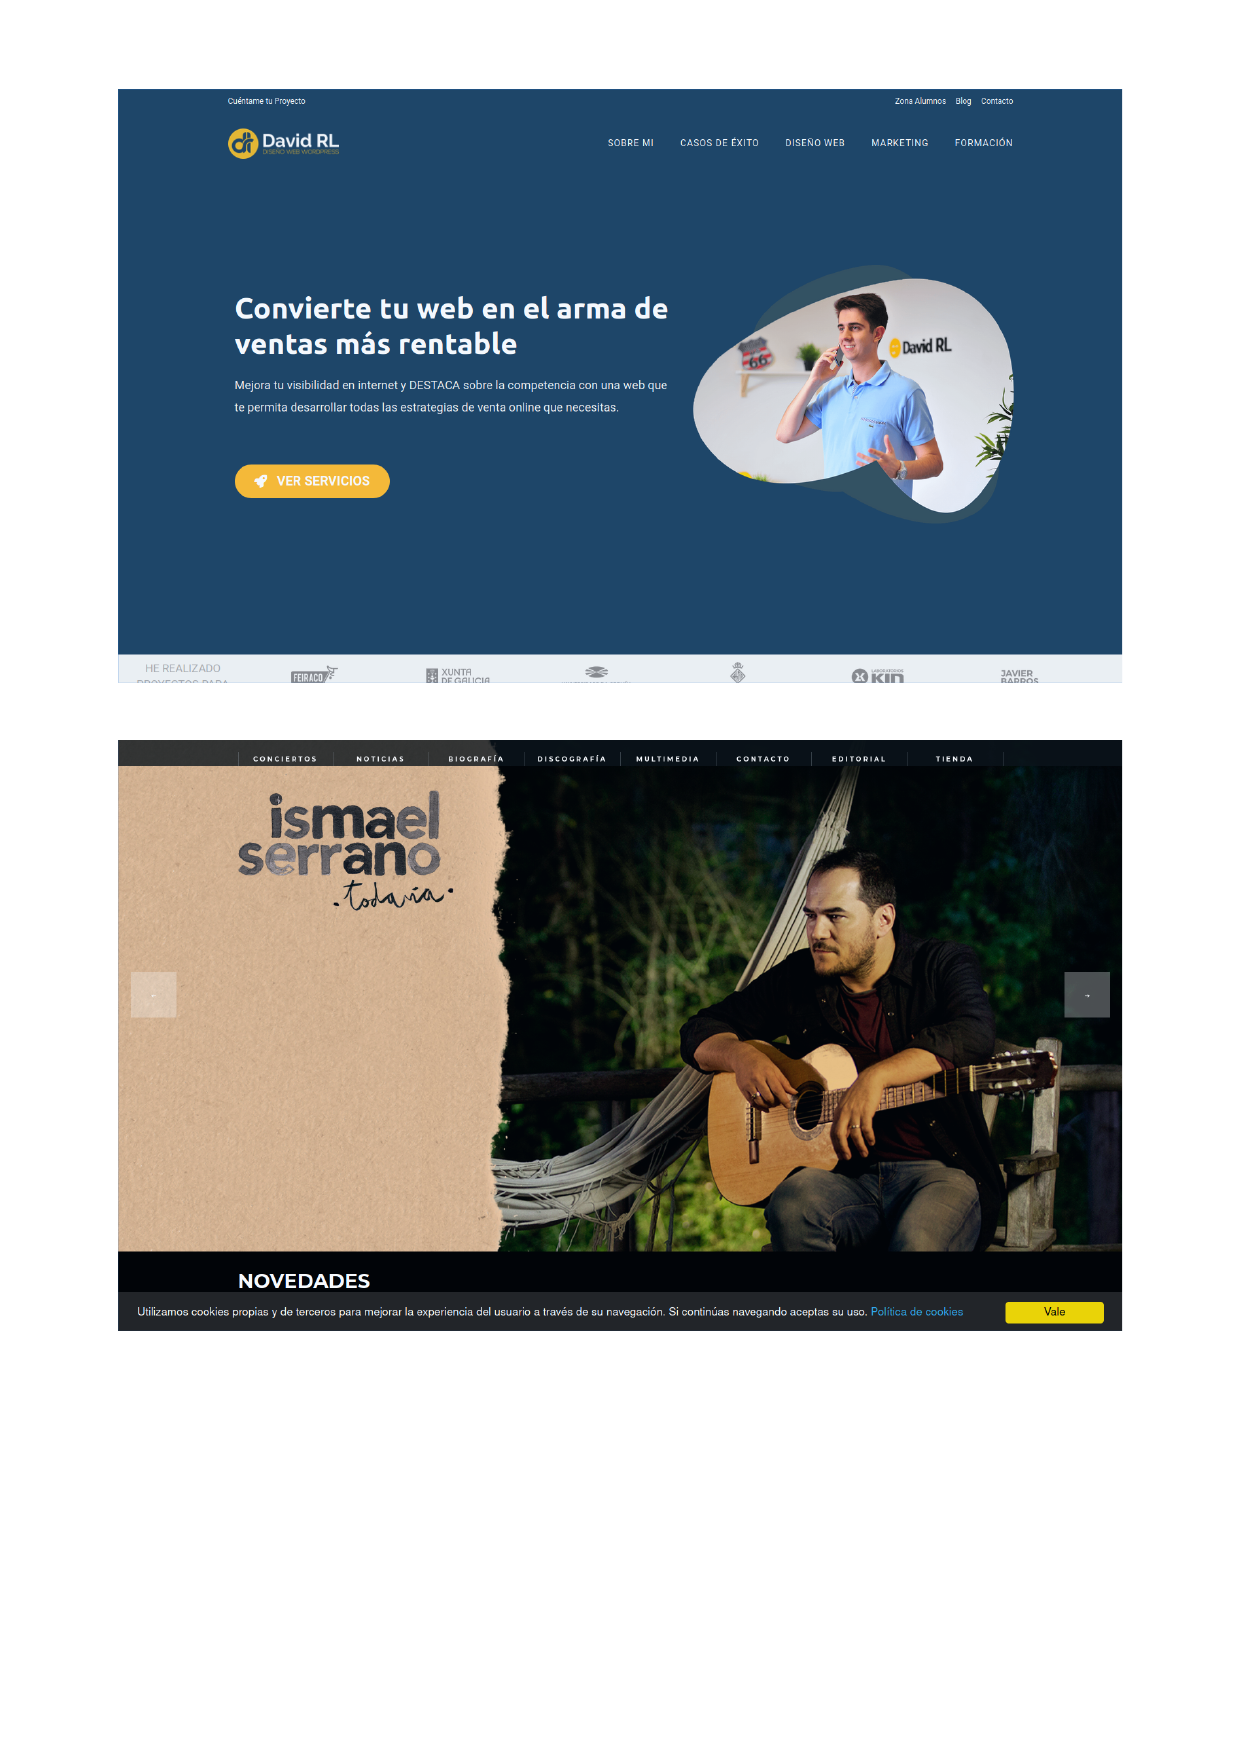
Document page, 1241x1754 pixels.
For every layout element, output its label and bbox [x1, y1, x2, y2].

picture [118, 740, 1123, 1331]
picture [118, 89, 1123, 683]
